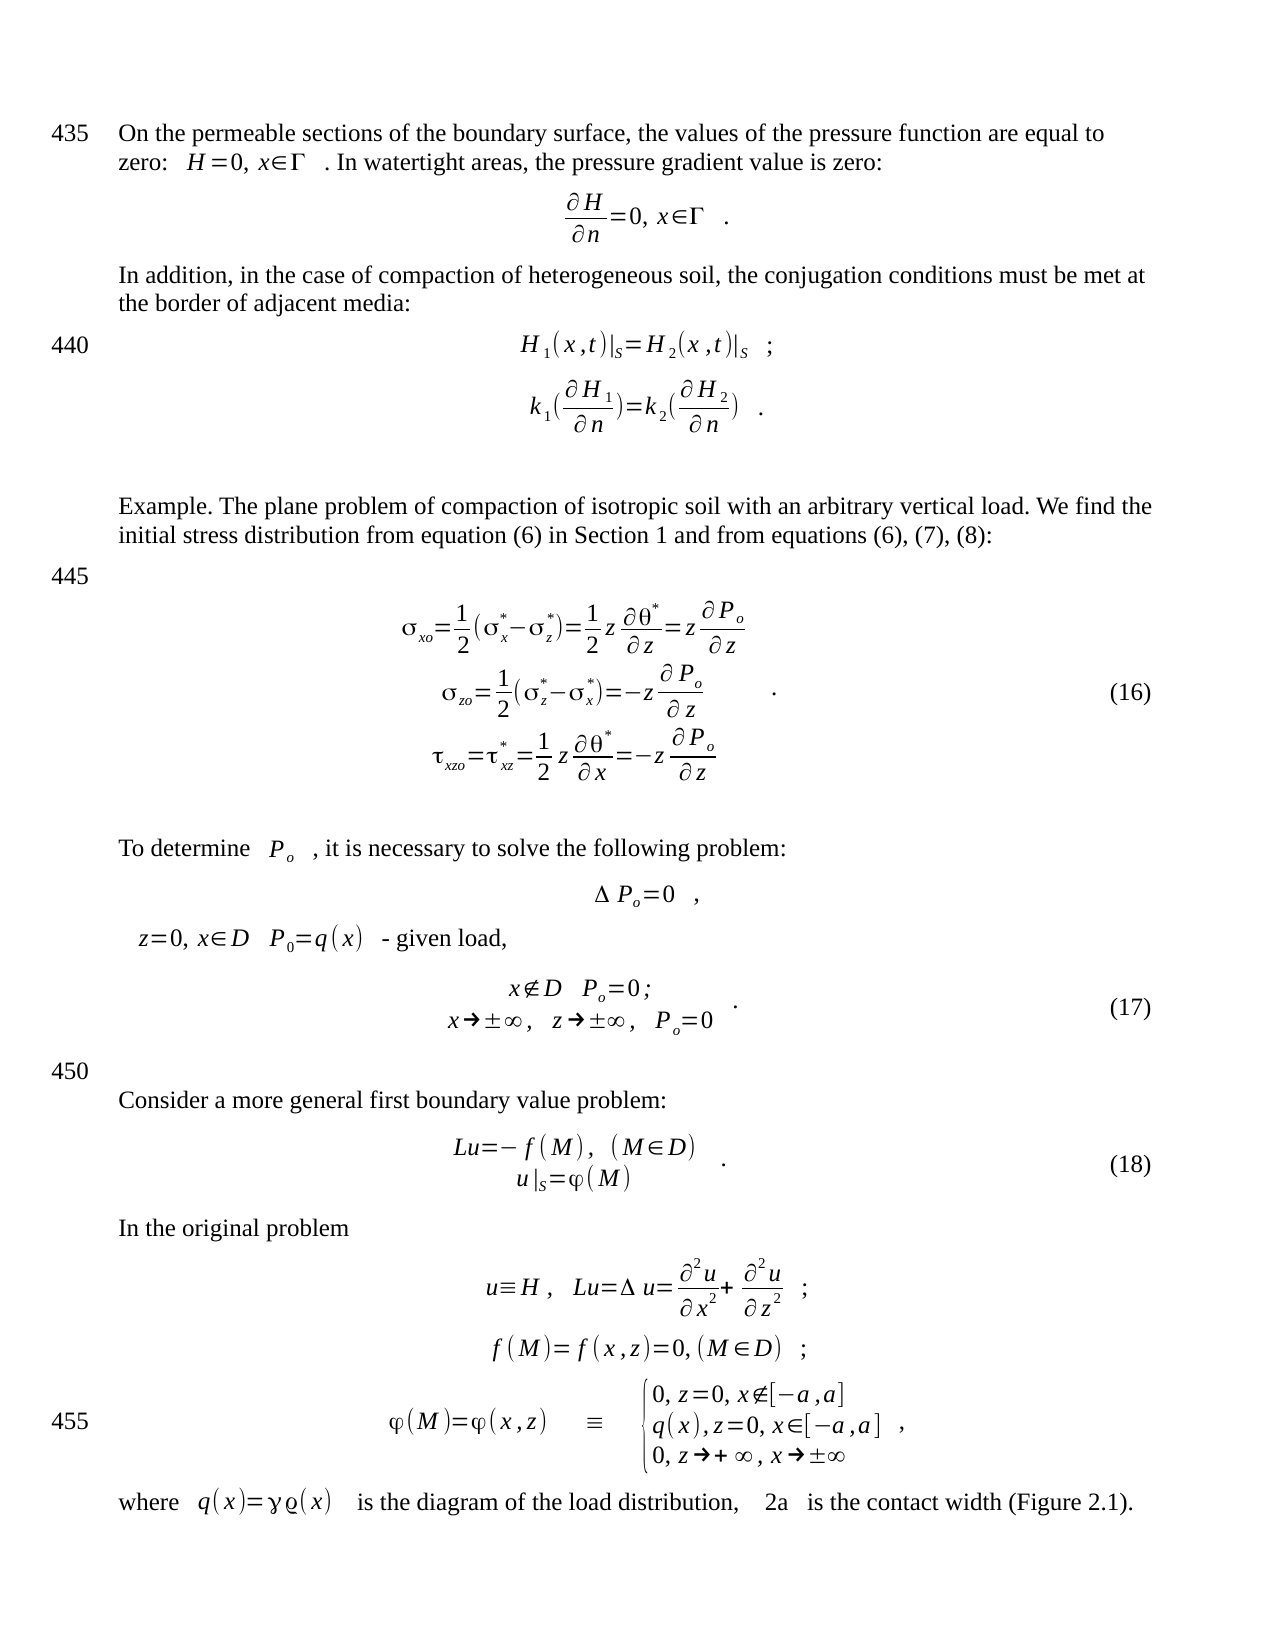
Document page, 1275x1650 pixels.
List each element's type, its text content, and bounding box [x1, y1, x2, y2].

text Example. The plane problem of compaction of isotropic soil with an arbitrary vertical load. We find the initial stress distribution from equation (6) in Section 1 and from equations (6), (7), (8): [118, 491, 1157, 549]
text ; [118, 1333, 1157, 1364]
text Consider a more general first boundary value problem: [118, 1085, 1157, 1114]
table_header (17) [1041, 969, 1157, 1056]
text . [118, 188, 1157, 247]
table_header . [118, 1126, 1041, 1213]
text In addition, in the case of compaction of heterogeneous soil, the conjugation conditions must be met at the border of adjacent media: [118, 260, 1157, 317]
text , [118, 878, 1157, 911]
table_header . [118, 969, 1041, 1056]
text . [118, 375, 1157, 437]
text - given load, [118, 923, 1157, 956]
table_header (18) [1041, 1126, 1157, 1213]
text To determine, it is necessary to solve the following problem: [118, 833, 1157, 866]
table_header (16) [1041, 590, 1157, 805]
text On the permeable sections of the boundary surface, the values ​​of the pressure function are equal to zero:. In watertight areas, the pressure gradient value is zero: [118, 118, 1157, 176]
table_header . [118, 590, 1041, 805]
text where is the diagram of the load distribution, is the contact width (Figure 2.1). [118, 1487, 1157, 1517]
text , [118, 1376, 1157, 1474]
text In the original problem [118, 1213, 1157, 1242]
text ; [118, 1255, 1157, 1321]
text ; [118, 330, 1157, 362]
